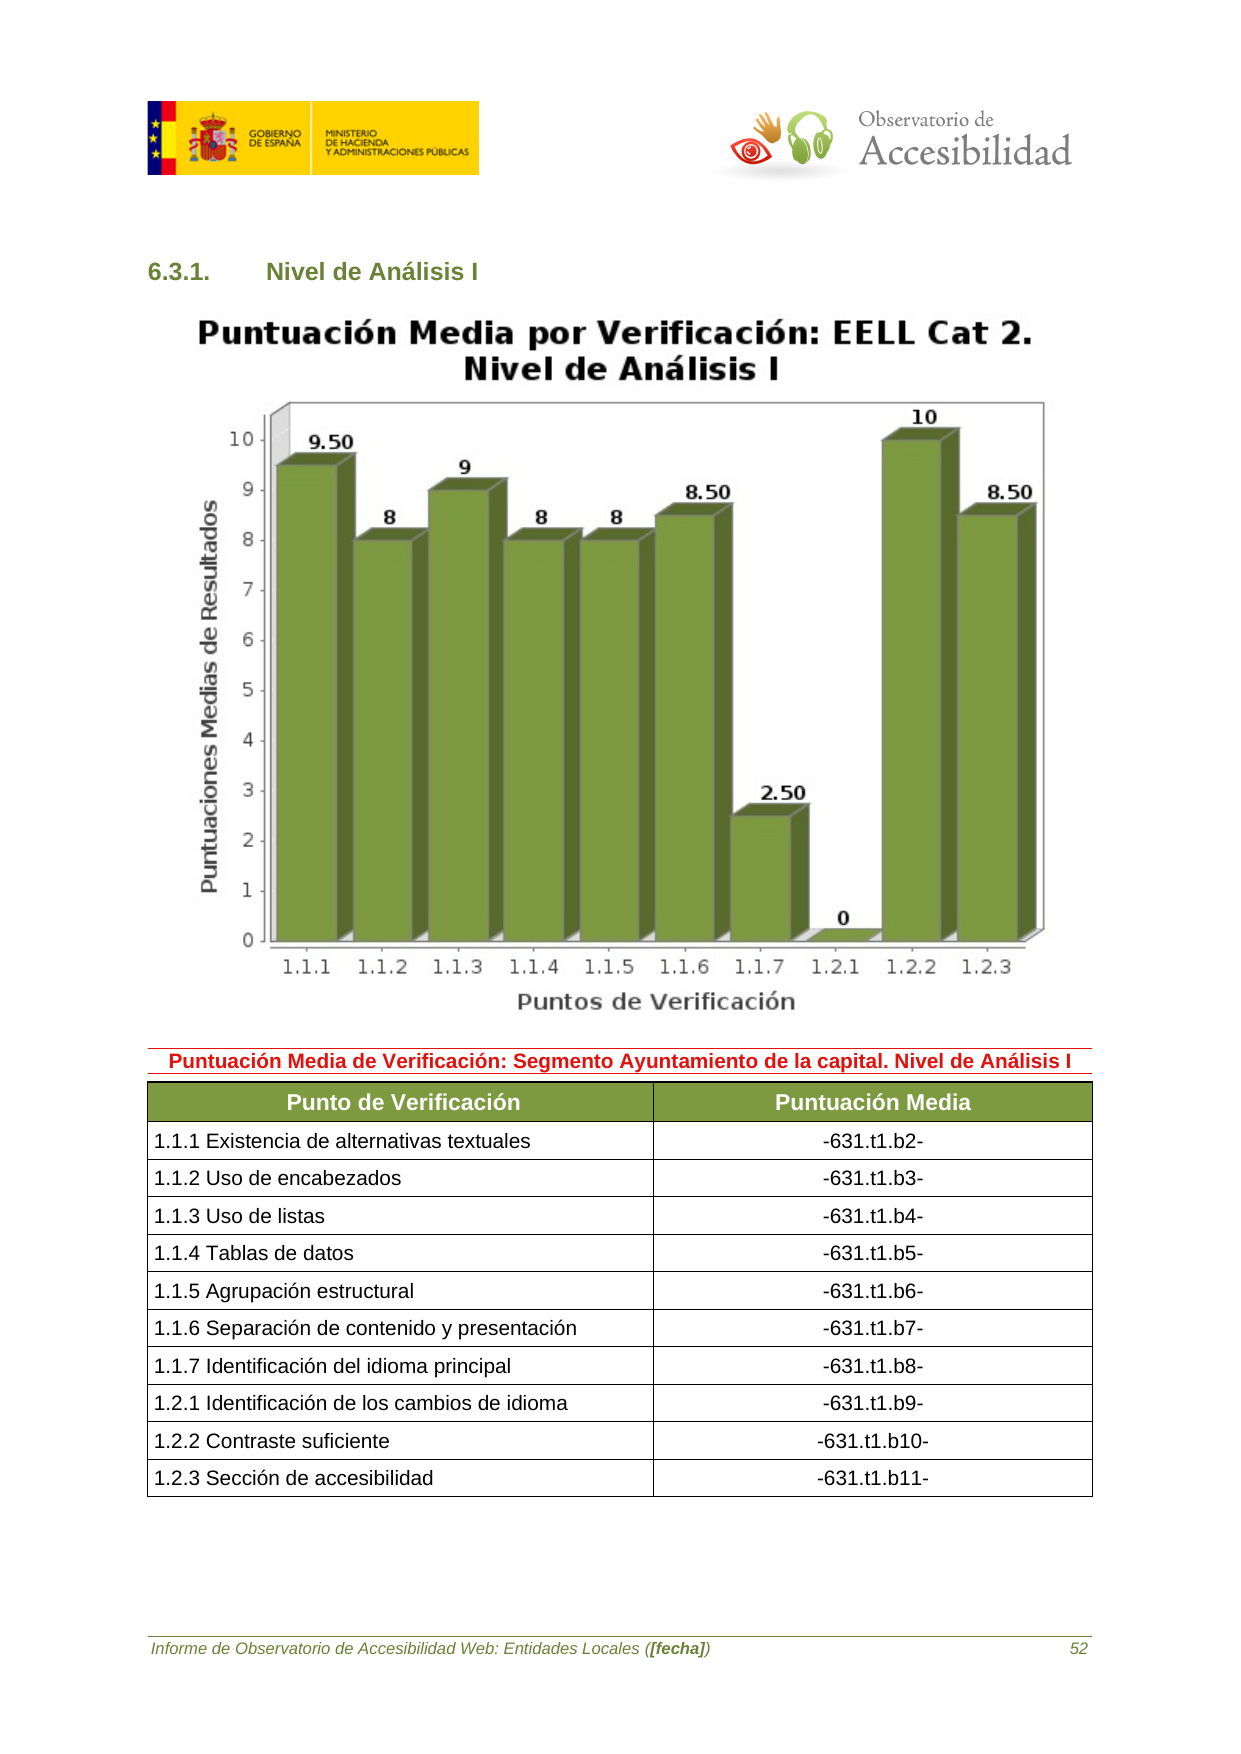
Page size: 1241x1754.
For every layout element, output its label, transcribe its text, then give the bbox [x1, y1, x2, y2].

picture [147, 101, 479, 175]
table_cell 1.1.5 Agrupación estructural [148, 1272, 653, 1309]
table_cell 1.2.1 Identificación de los cambios de idioma [148, 1385, 653, 1421]
picture [178, 313, 1062, 1024]
table_cell 1.1.3 Uso de listas [148, 1197, 653, 1234]
picture [710, 102, 1086, 185]
table_cell -631.t1.b8- [654, 1347, 1092, 1384]
table_cell 1.1.2 Uso de encabezados [148, 1160, 653, 1196]
table_cell -631.t1.b4- [654, 1197, 1092, 1234]
table_cell 1.1.7 Identificación del idioma principal [148, 1347, 653, 1384]
table_cell 1.1.4 Tablas de datos [148, 1235, 653, 1271]
table_cell -631.t1.b3- [654, 1160, 1092, 1196]
table_header Punto de Verificación [148, 1083, 653, 1121]
table_cell -631.t1.b11- [654, 1460, 1092, 1496]
table_cell -631.t1.b7- [654, 1310, 1092, 1346]
table_cell 1.1.1 Existencia de alternativas textuales [148, 1122, 653, 1159]
table_header Puntuación Media [654, 1083, 1092, 1121]
table_cell -631.t1.b6- [654, 1272, 1092, 1309]
table_cell -631.t1.b10- [654, 1422, 1092, 1459]
table_cell -631.t1.b2- [654, 1122, 1092, 1159]
table_cell 1.2.3 Sección de accesibilidad [148, 1460, 653, 1496]
table_cell 1.1.6 Separación de contenido y presentación [148, 1310, 653, 1346]
table_cell -631.t1.b5- [654, 1235, 1092, 1271]
table_cell 1.2.2 Contraste suficiente [148, 1422, 653, 1459]
text Puntuación Media de Verificación: Segmento Ayuntamiento de la capital. Nivel de Análisis I [148, 1049, 1092, 1073]
table_cell -631.t1.b9- [654, 1385, 1092, 1421]
subtitle Nivel de Análisis I [148, 257, 1092, 286]
